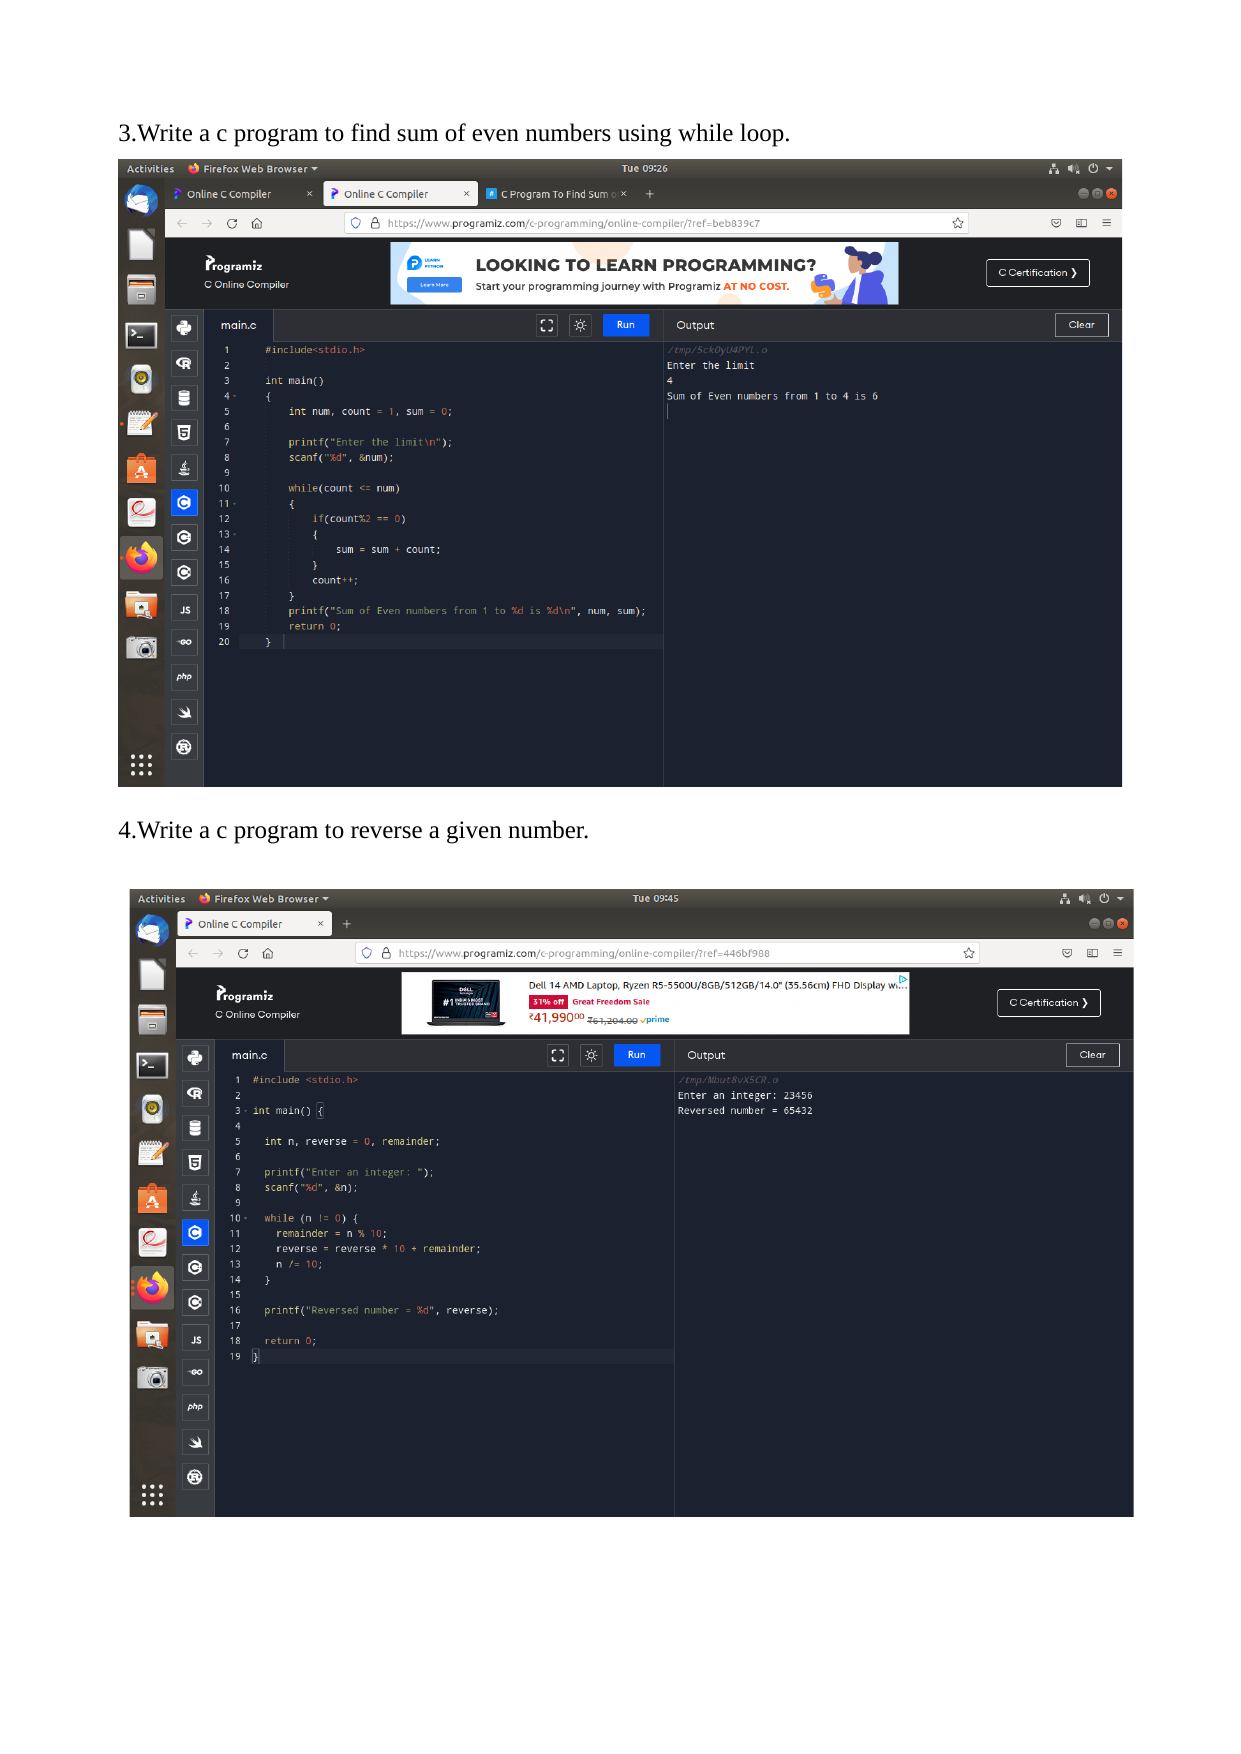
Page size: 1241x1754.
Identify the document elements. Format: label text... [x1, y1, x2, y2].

text 4.Write a c program to reverse a given number. [118, 815, 1122, 844]
picture [118, 159, 1123, 787]
text 3.Write a c program to find sum of even numbers using while loop. [118, 118, 1122, 147]
picture [129, 889, 1134, 1517]
